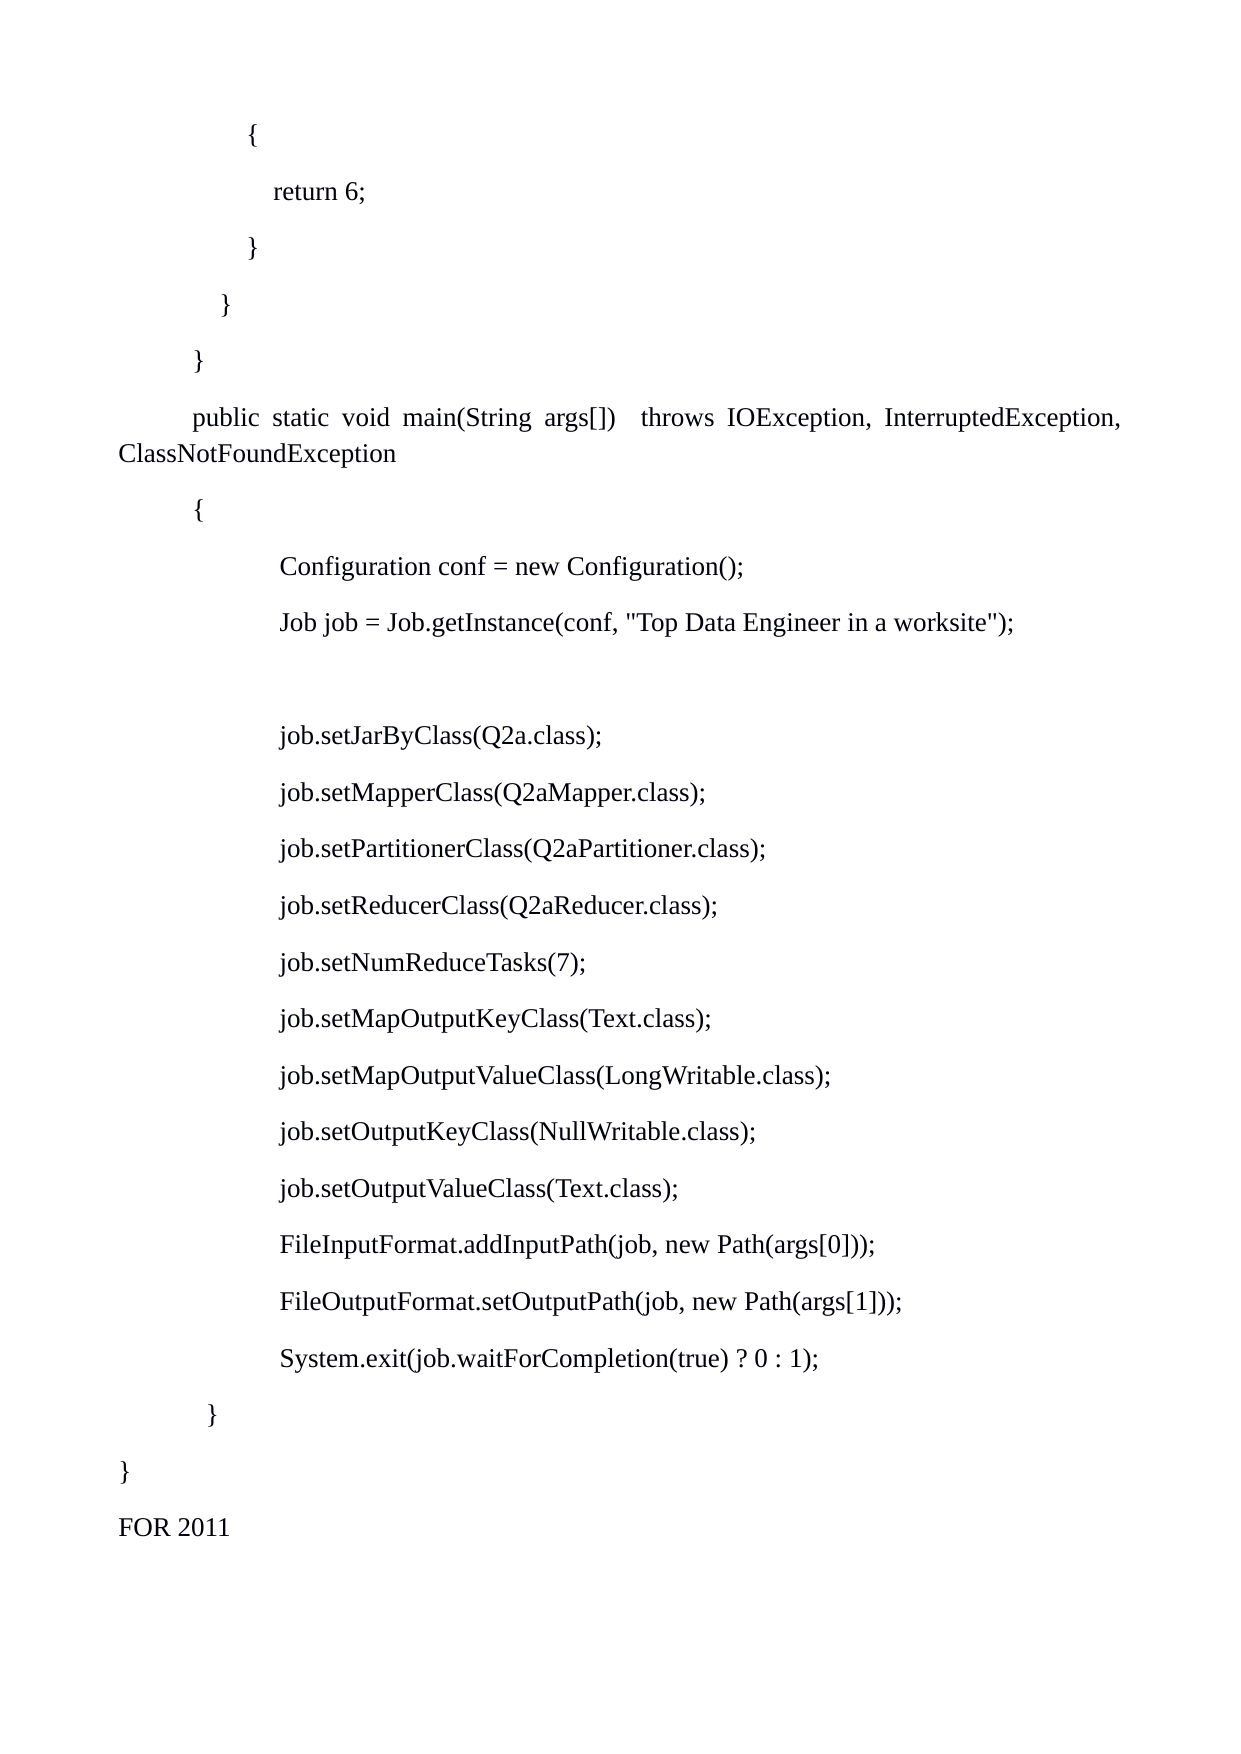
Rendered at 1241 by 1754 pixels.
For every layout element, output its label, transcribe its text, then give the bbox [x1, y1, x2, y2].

text { [118, 118, 1122, 149]
text } [118, 288, 1122, 319]
text job.setPartitionerClass(Q2aPartitioner.class); [118, 833, 1122, 864]
text job.setMapOutputValueClass(LongWritable.class); [118, 1059, 1122, 1090]
text } [118, 231, 1122, 262]
text public static void main(String args[]) throws IOException, InterruptedException, ClassNotFoundException [118, 401, 1122, 468]
text job.setMapperClass(Q2aMapper.class); [118, 776, 1122, 807]
text FileInputFormat.addInputPath(job, new Path(args[0])); [118, 1228, 1122, 1260]
text job.setOutputKeyClass(NullWritable.class); [118, 1115, 1122, 1147]
text System.exit(job.waitForCompletion(true) ? 0 : 1); [118, 1342, 1122, 1373]
text } [118, 1398, 1122, 1429]
text { [118, 493, 1122, 524]
text return 6; [118, 175, 1122, 206]
text job.setMapOutputKeyClass(Text.class); [118, 1002, 1122, 1033]
text job.setOutputValueClass(Text.class); [118, 1172, 1122, 1203]
text } [118, 1455, 1122, 1486]
text FOR 2011 [118, 1511, 1122, 1542]
text } [118, 344, 1122, 376]
text Configuration conf = new Configuration(); [118, 550, 1122, 581]
text job.setNumReduceTasks(7); [118, 946, 1122, 977]
text job.setJarByClass(Q2a.class); [118, 719, 1122, 751]
text Job job = Job.getInstance(conf, "Top Data Engineer in a worksite"); [118, 606, 1122, 637]
text job.setReducerClass(Q2aReducer.class); [118, 889, 1122, 920]
text FileOutputFormat.setOutputPath(job, new Path(args[1])); [118, 1285, 1122, 1316]
